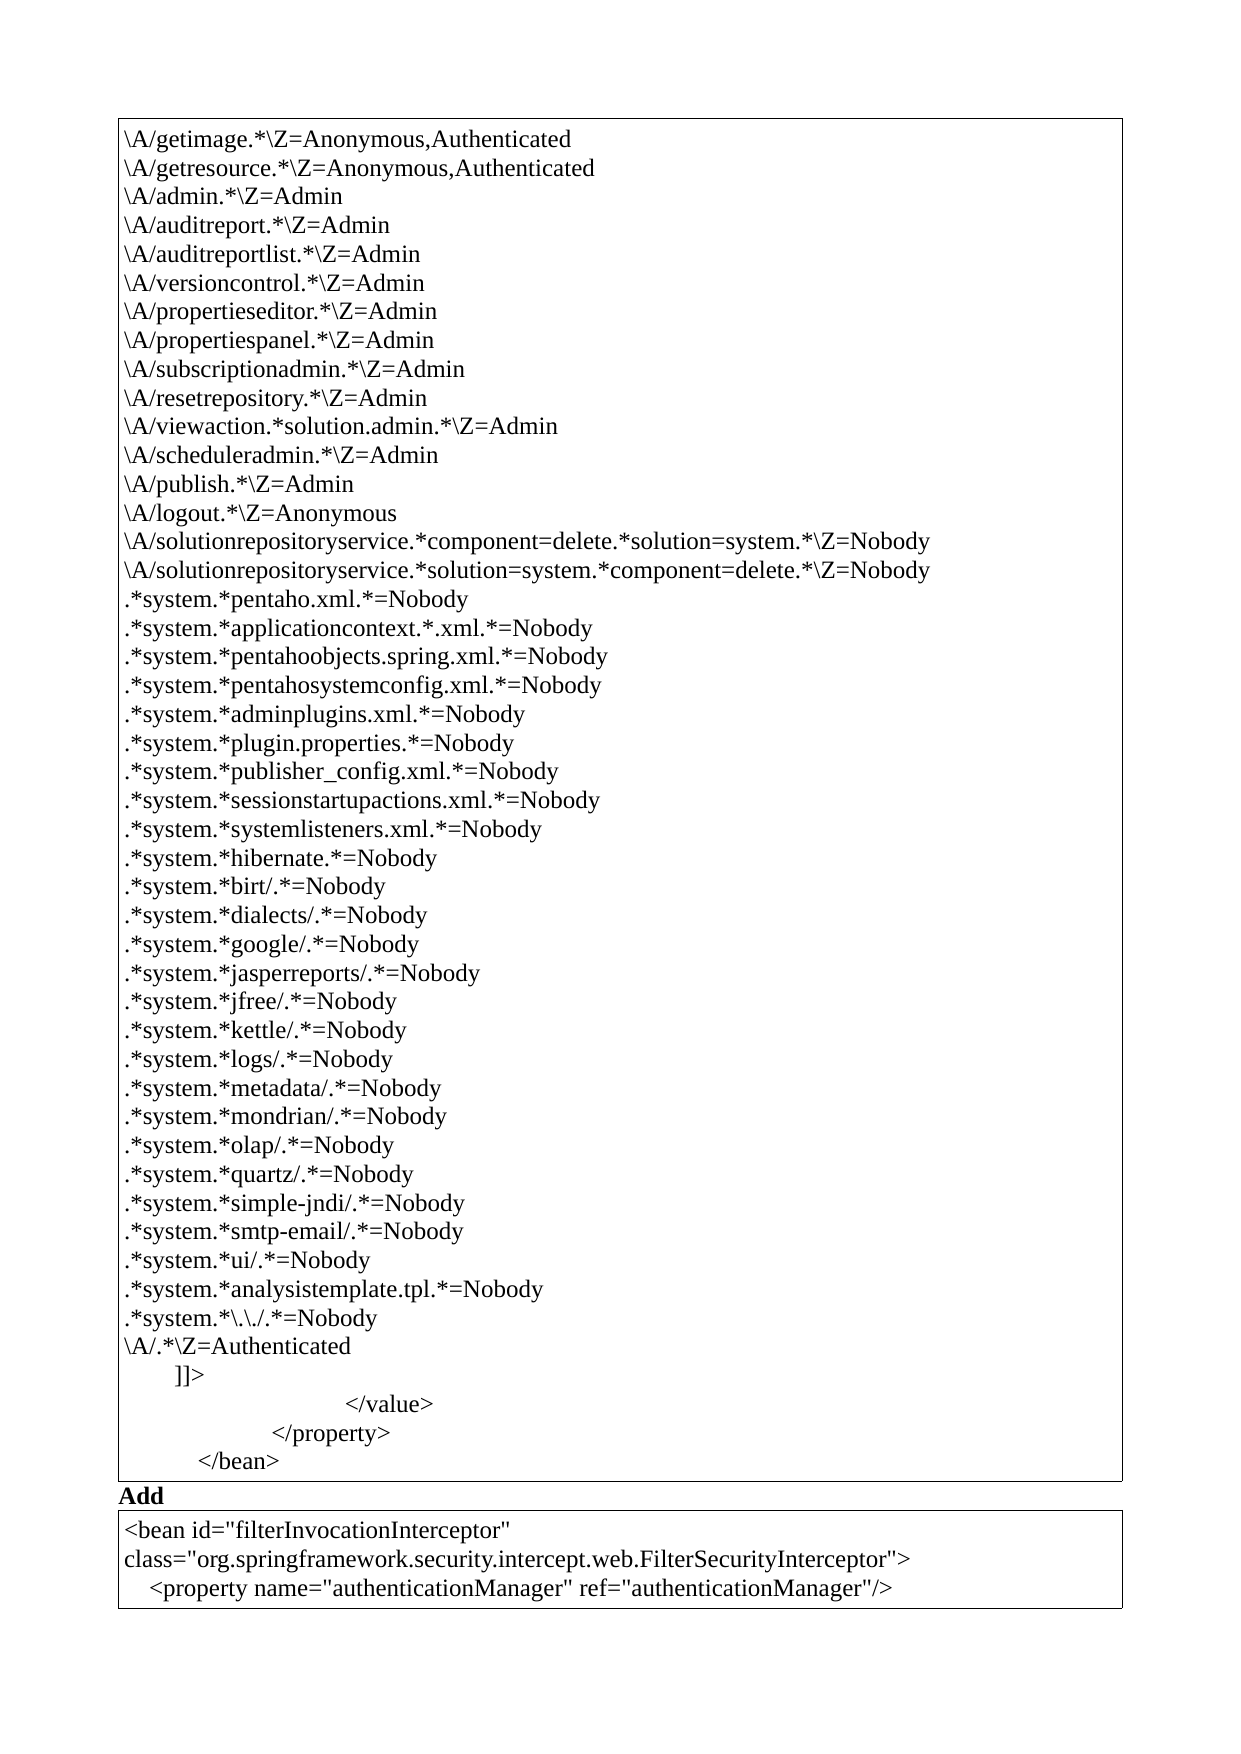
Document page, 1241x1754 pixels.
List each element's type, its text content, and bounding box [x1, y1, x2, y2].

table_header \A/getimage.*\Z=Anonymous,Authenticated \A/getresource.*\Z=Anonymous,Authenticated \A/admin.*\Z=Admin \A/auditreport.*\Z=Admin \A/auditreportlist.*\Z=Admin \A/versioncontrol.*\Z=Admin \A/propertieseditor.*\Z=Admin \A/propertiespanel.*\Z=Admin \A/subscriptionadmin.*\Z=Admin \A/resetrepository.*\Z=Admin \A/viewaction.*solution.admin.*\Z=Admin \A/scheduleradmin.*\Z=Admin \A/publish.*\Z=Admin \A/logout.*\Z=Anonymous \A/solutionrepositoryservice.*component=delete.*solution=system.*\Z=Nobody \A/solutionrepositoryservice.*solution=system.*component=delete.*\Z=Nobody .*system.*pentaho.xml.*=Nobody .*system.*applicationcontext.*.xml.*=Nobody .*system.*pentahoobjects.spring.xml.*=Nobody .*system.*pentahosystemconfig.xml.*=Nobody .*system.*adminplugins.xml.*=Nobody .*system.*plugin.properties.*=Nobody .*system.*publisher_config.xml.*=Nobody .*system.*sessionstartupactions.xml.*=Nobody .*system.*systemlisteners.xml.*=Nobody .*system.*hibernate.*=Nobody .*system.*birt/.*=Nobody .*system.*dialects/.*=Nobody .*system.*google/.*=Nobody .*system.*jasperreports/.*=Nobody .*system.*jfree/.*=Nobody .*system.*kettle/.*=Nobody .*system.*logs/.*=Nobody .*system.*metadata/.*=Nobody .*system.*mondrian/.*=Nobody .*system.*olap/.*=Nobody .*system.*quartz/.*=Nobody .*system.*simple-jndi/.*=Nobody .*system.*smtp-email/.*=Nobody .*system.*ui/.*=Nobody .*system.*analysistemplate.tpl.*=Nobody .*system.*\.\./.*=Nobody \A/.*\Z=Authenticated ]]> </value> </property> </bean> [119, 119, 1122, 1481]
table_header <bean id="filterInvocationInterceptor" class="org.springframework.security.intercept.web.FilterSecurityInterceptor"> <property name="authenticationManager" ref="authenticationManager"/> [119, 1511, 1122, 1608]
text Add [118, 1482, 1122, 1510]
